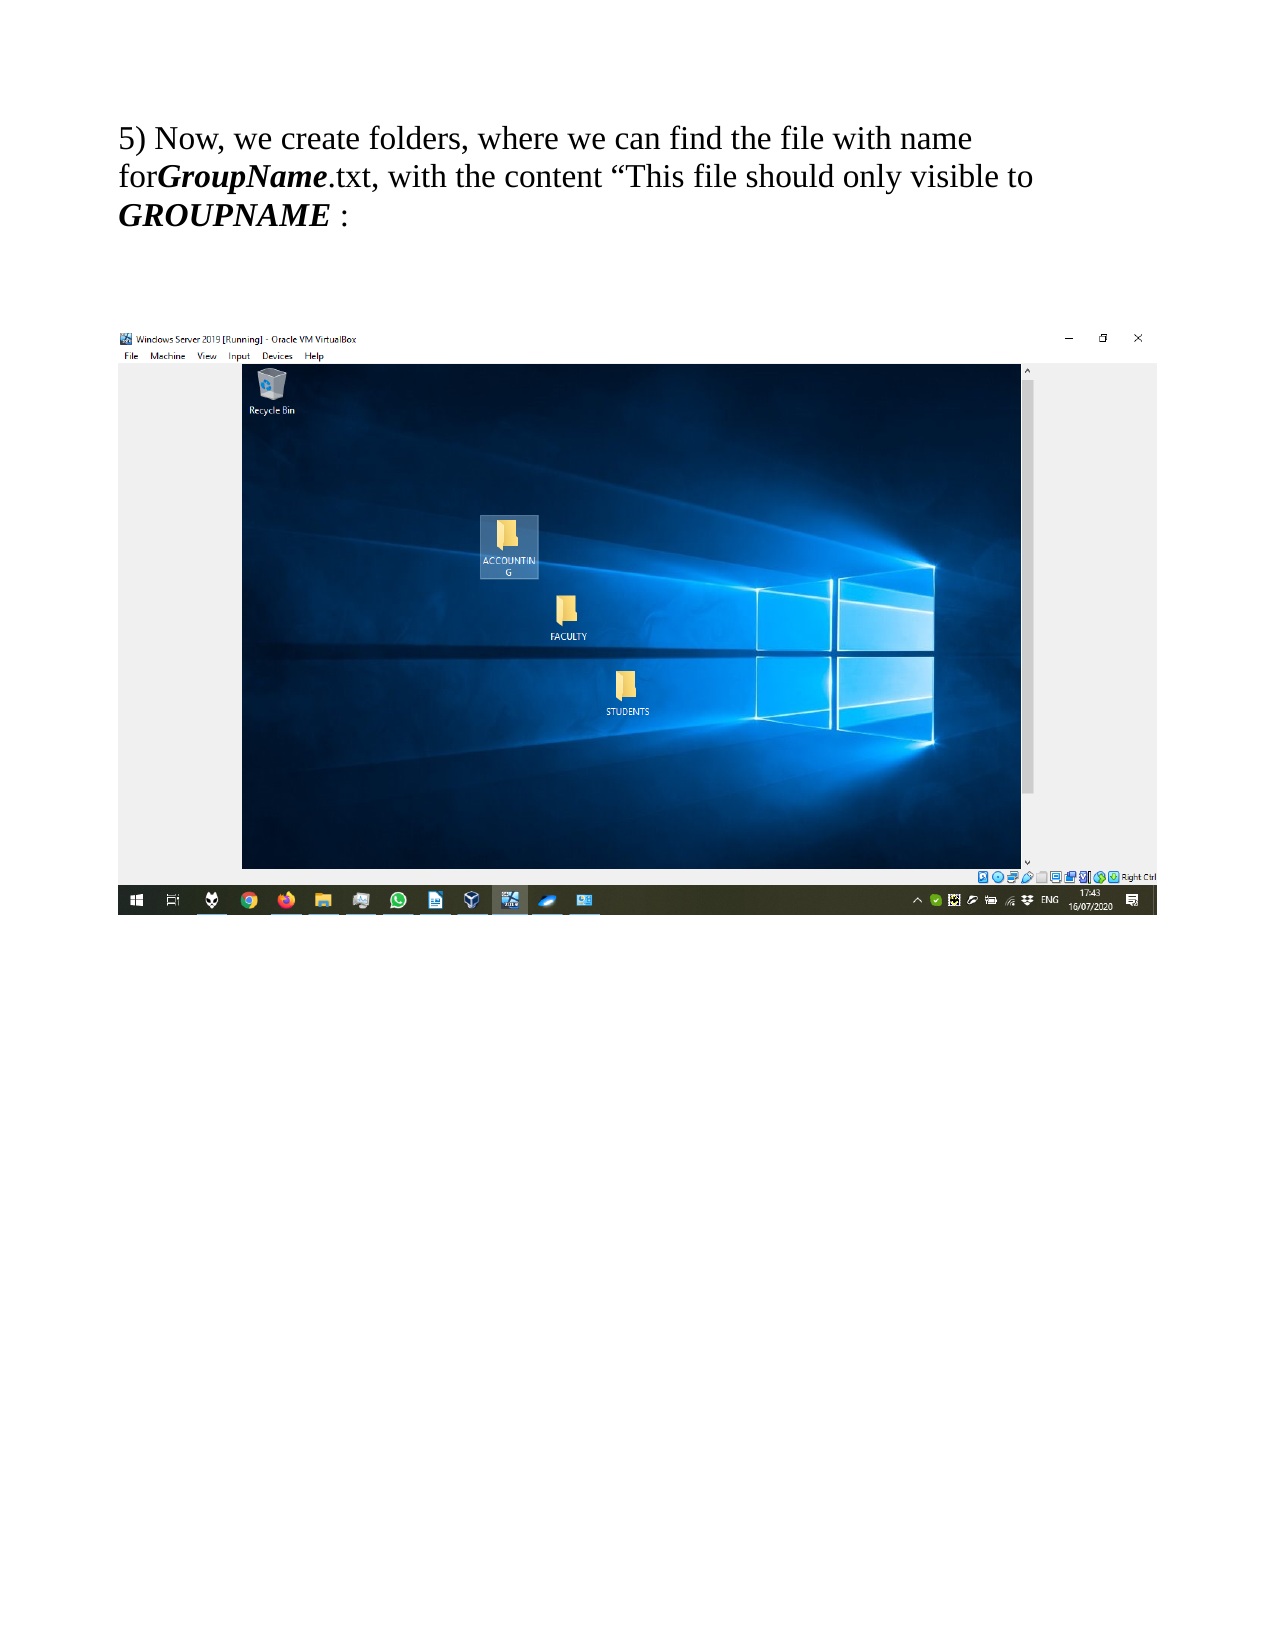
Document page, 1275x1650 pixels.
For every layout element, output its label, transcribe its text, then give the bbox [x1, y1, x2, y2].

text 5) Now, we create folders, where we can find the file with name forGroupName.txt, with the content “This file should only visible to GROUPNAME : [118, 118, 1157, 233]
picture [118, 330, 1157, 915]
